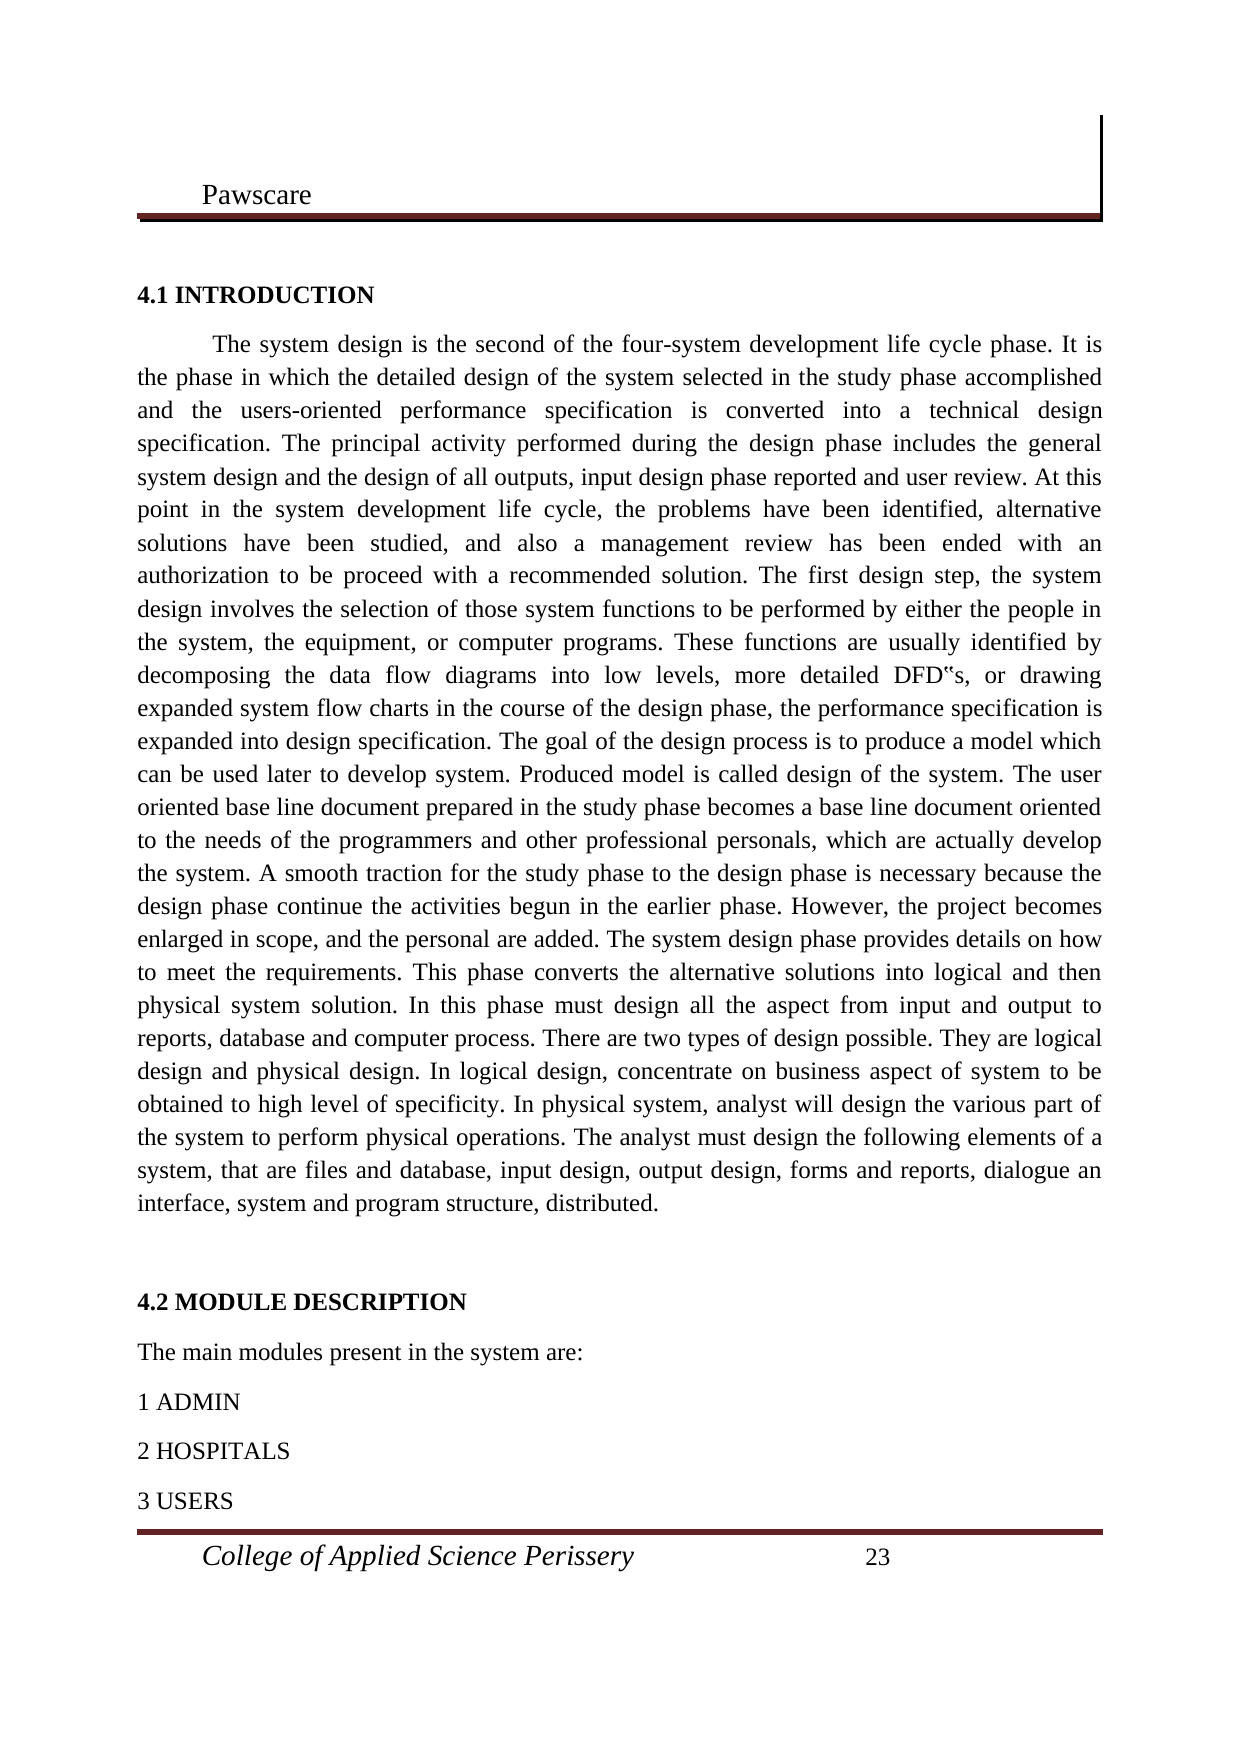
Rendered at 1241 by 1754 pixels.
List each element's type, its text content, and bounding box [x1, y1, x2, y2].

text The main modules present in the system are: [137, 1337, 1103, 1366]
text 4.2 MODULE DESCRIPTION [137, 1287, 1103, 1316]
text 1 ADMIN [137, 1387, 1103, 1416]
text 4.1 INTRODUCTION [137, 280, 1103, 308]
text 3 USERS [137, 1486, 1103, 1515]
text The system design is the second of the four-system development life cycle phase. It is the phase in which the detailed design of the system selected in the study phase accomplished and the users-oriented performance specification is converted into a technical design specification. The principal activity performed during the design phase includes the general system design and the design of all outputs, input design phase reported and user review. At this point in the system development life cycle, the problems have been identified, alternative solutions have been studied, and also a management review has been ended with an authorization to be proceed with a recommended solution. The first design step, the system design involves the selection of those system functions to be performed by either the people in the system, the equipment, or computer programs. These functions are usually identified by decomposing the data flow diagrams into low levels, more detailed DFD‟s, or drawing expanded system flow charts in the course of the design phase, the performance specification is expanded into design specification. The goal of the design process is to produce a model which can be used later to develop system. Produced model is called design of the system. The user oriented base line document prepared in the study phase becomes a base line document oriented to the needs of the programmers and other professional personals, which are actually develop the system. A smooth traction for the study phase to the design phase is necessary because the design phase continue the activities begun in the earlier phase. However, the project becomes enlarged in scope, and the personal are added. The system design phase provides details on how to meet the requirements. This phase converts the alternative solutions into logical and then physical system solution. In this phase must design all the aspect from input and output to reports, database and computer process. There are two types of design possible. They are logical design and physical design. In logical design, concentrate on business aspect of system to be obtained to high level of specificity. In physical system, analyst will design the various part of the system to perform physical operations. The analyst must design the following elements of a system, that are files and database, input design, output design, forms and reports, dialogue an interface, system and program structure, distributed. [137, 329, 1103, 1217]
text 2 HOSPITALS [137, 1436, 1103, 1465]
